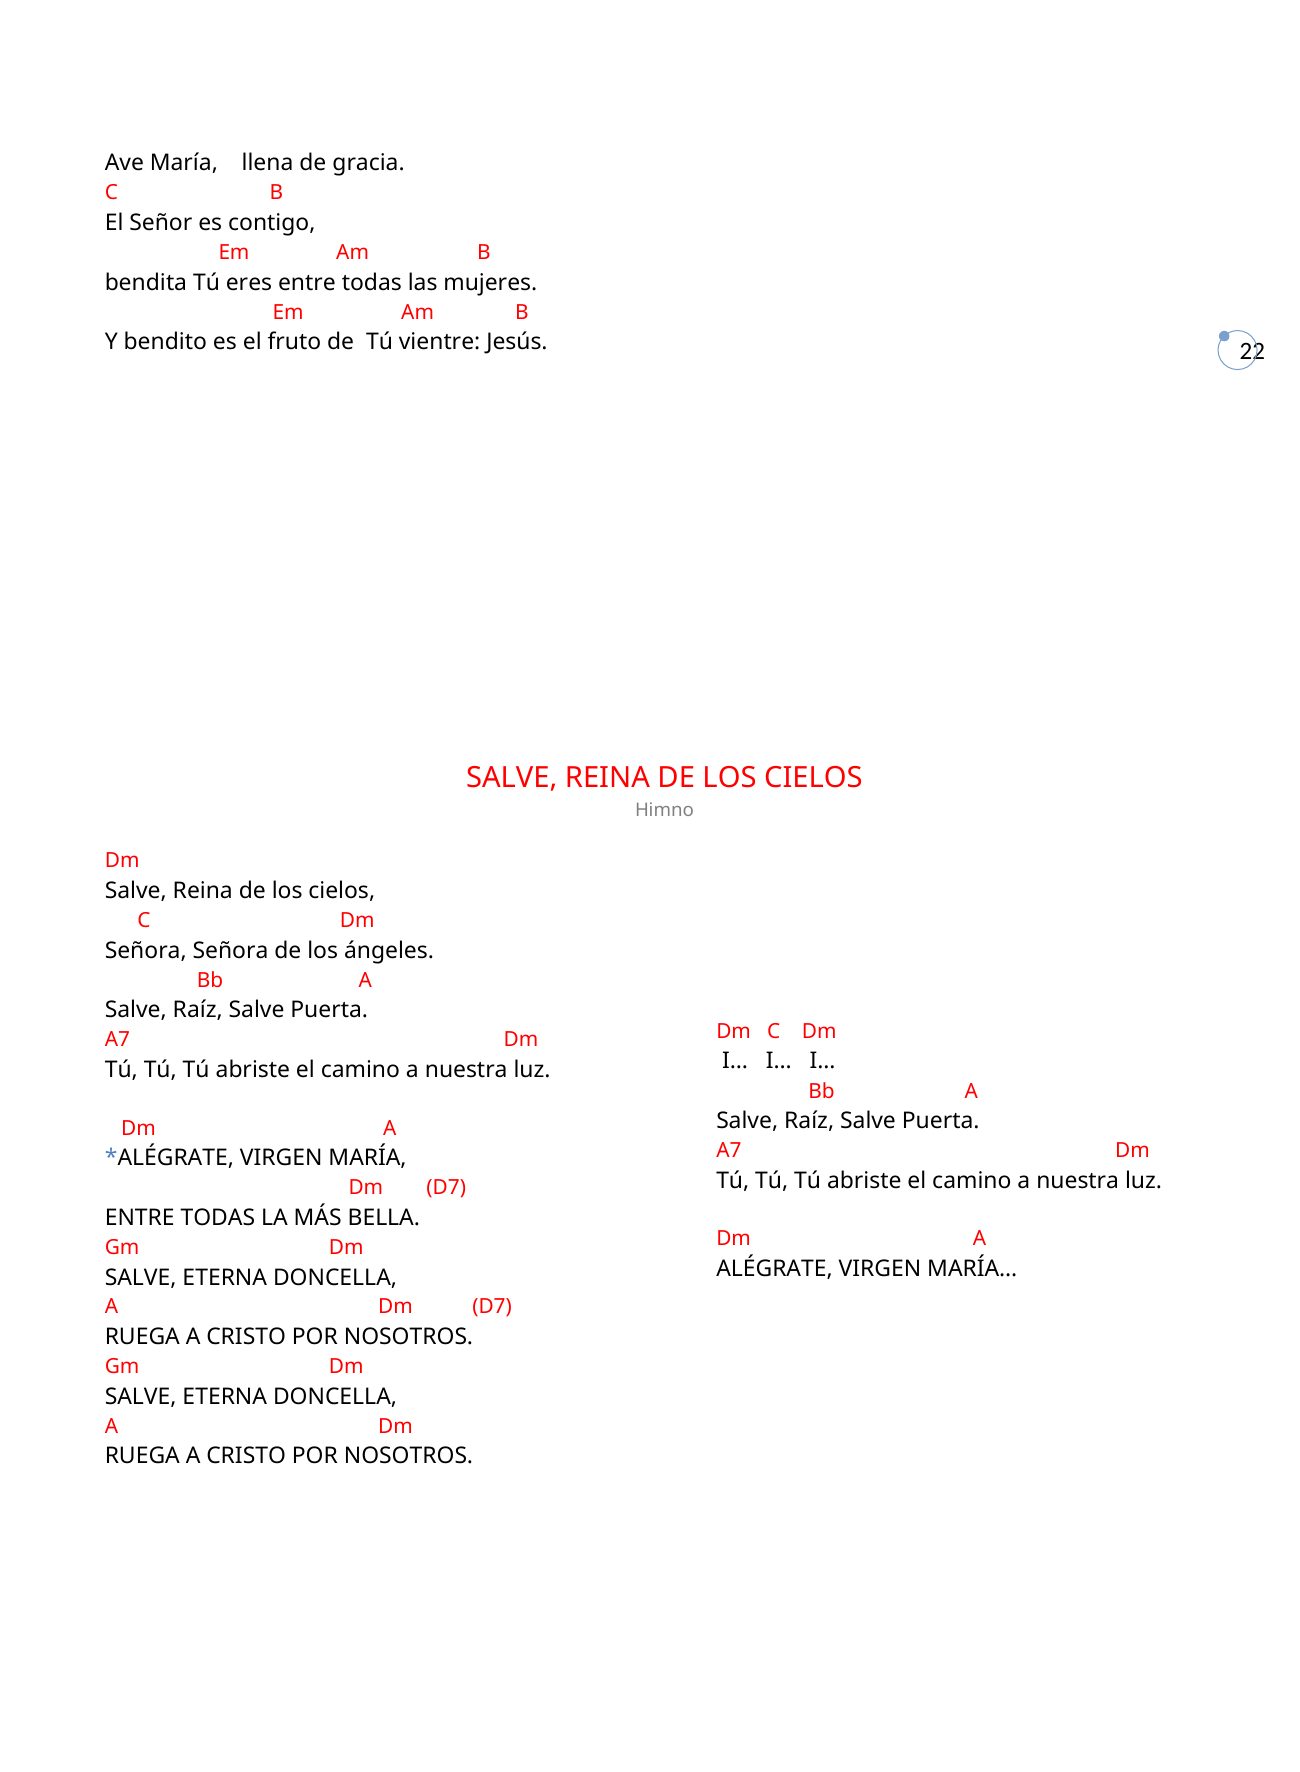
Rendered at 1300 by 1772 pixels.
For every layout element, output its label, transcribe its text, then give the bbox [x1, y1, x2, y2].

text A7 Dm [716, 1135, 1224, 1164]
text ENTRE TODAS LA MÁS BELLA. [104, 1201, 613, 1232]
text Tú, Tú, Tú abriste el camino a nuestra luz. [104, 1053, 613, 1084]
text Y bendito es el fruto de Tú vientre: Jesús. [104, 325, 1224, 356]
text Himno [104, 796, 1224, 822]
text Ave María, llena de gracia. [104, 146, 1224, 177]
text Gm Dm [104, 1351, 613, 1380]
text Dm A [716, 1223, 1224, 1252]
text Salve, Raíz, Salve Puerta. [716, 1104, 1224, 1135]
text I… I… I… [716, 1044, 1224, 1076]
text El Señor es contigo, [104, 206, 1224, 237]
text bendita Tú eres entre todas las mujeres. [104, 266, 1224, 297]
text RUEGA A CRISTO POR NOSOTROS. [104, 1439, 613, 1471]
text A7 Dm [104, 1024, 613, 1053]
text SALVE, REINA DE LOS CIELOS [104, 757, 1224, 796]
text Em Am B [104, 237, 1224, 266]
text Bb A [104, 965, 613, 993]
text C B [104, 177, 1224, 206]
text Salve, Reina de los cielos, [104, 874, 613, 905]
text *ALÉGRATE, VIRGEN MARÍA, [104, 1141, 613, 1172]
text Dm C Dm [716, 1016, 1224, 1044]
text Señora, Señora de los ángeles. [104, 933, 613, 965]
text RUEGA A CRISTO POR NOSOTROS. [104, 1320, 613, 1351]
text Gm Dm [104, 1232, 613, 1260]
text Em Am B [104, 297, 1224, 325]
text A Dm (D7) [104, 1292, 613, 1320]
text ALÉGRATE, VIRGEN MARÍA… [716, 1252, 1224, 1283]
text Dm A [104, 1113, 613, 1141]
text Bb A [716, 1076, 1224, 1104]
text Dm (D7) [104, 1172, 613, 1201]
text A Dm [104, 1411, 613, 1439]
text SALVE, ETERNA DONCELLA, [104, 1260, 613, 1292]
text Salve, Raíz, Salve Puerta. [104, 993, 613, 1024]
text C Dm [104, 905, 613, 933]
text SALVE, ETERNA DONCELLA, [104, 1380, 613, 1411]
text Dm [104, 845, 613, 874]
text Tú, Tú, Tú abriste el camino a nuestra luz. [716, 1164, 1224, 1195]
